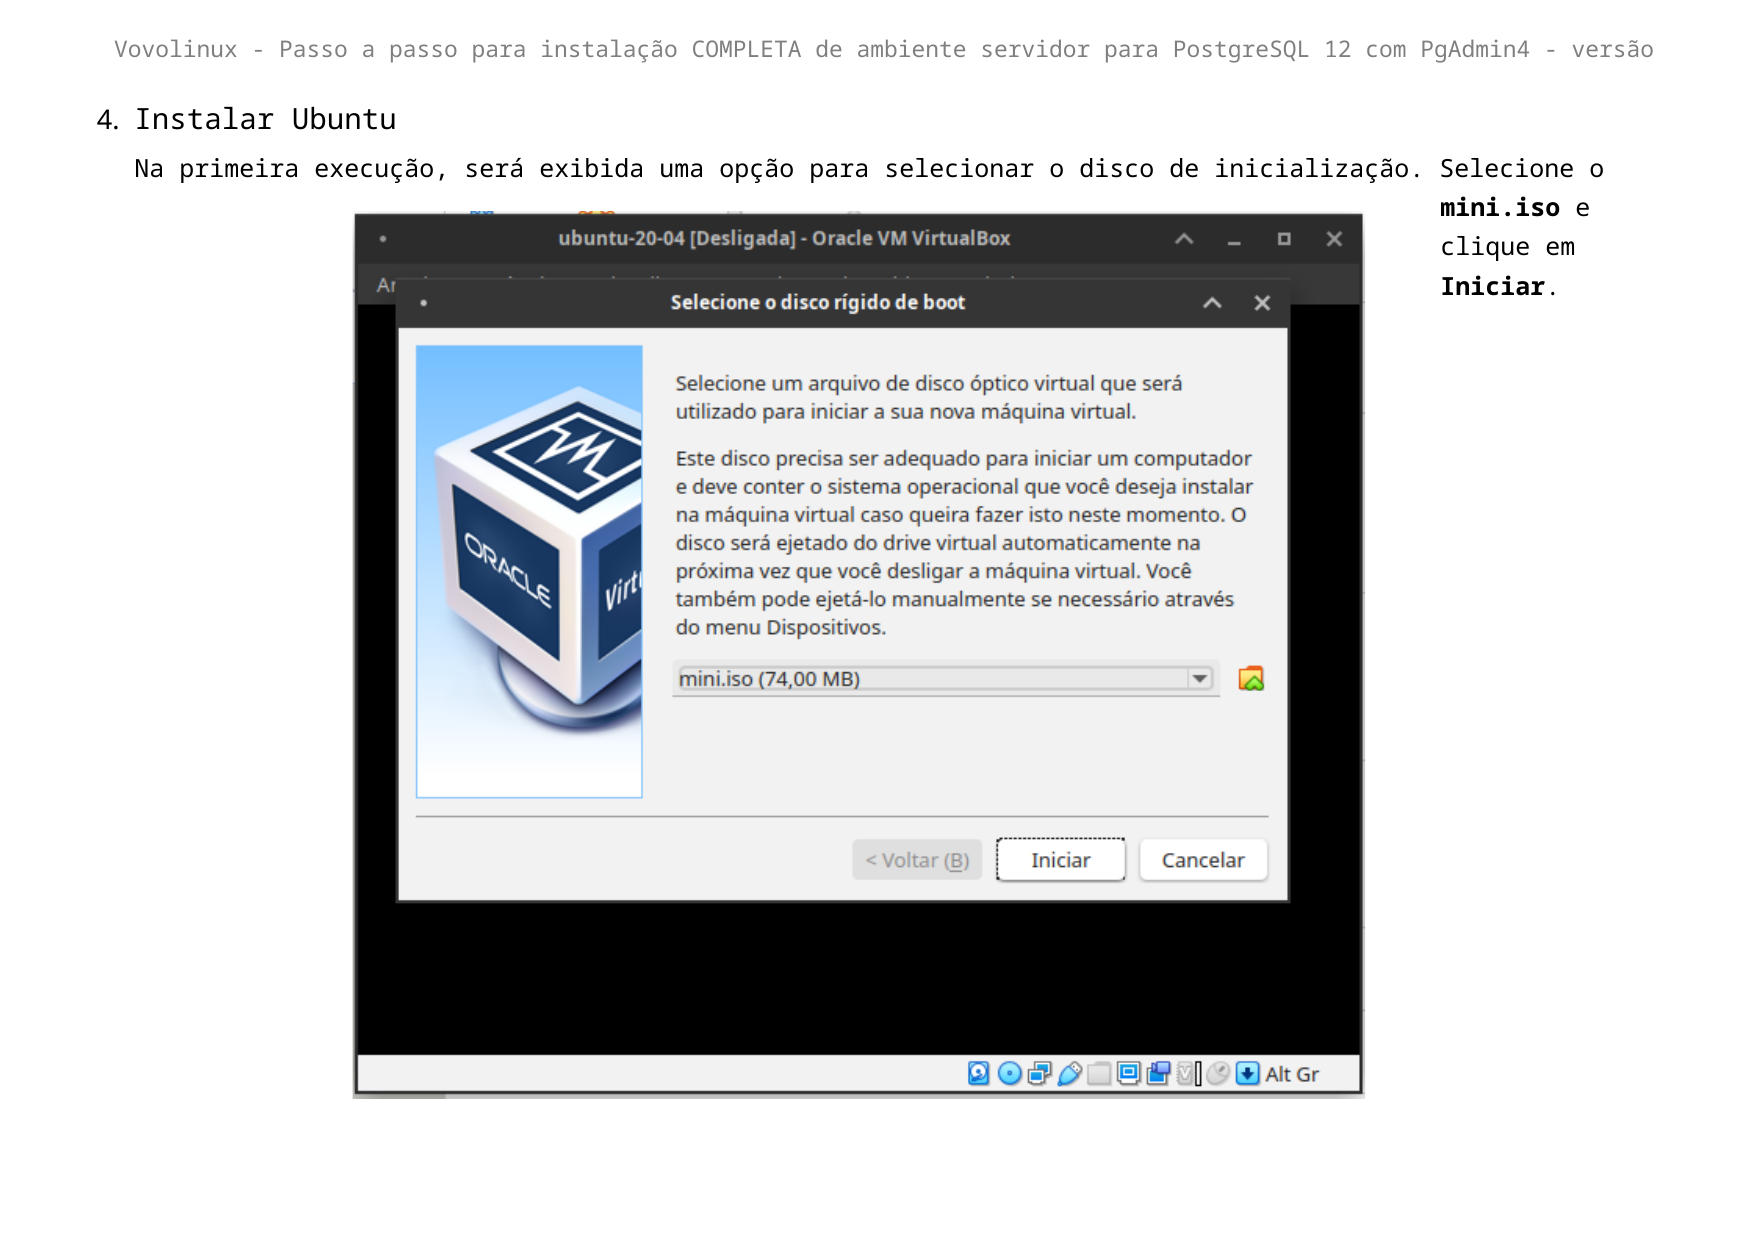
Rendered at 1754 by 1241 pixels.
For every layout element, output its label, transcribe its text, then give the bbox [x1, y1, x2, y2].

picture [352, 211, 1366, 1099]
subtitle Instalar Ubuntu [97, 98, 1695, 138]
list Na primeira execução, será exibida uma opção para selecionar o disco de inicialização. Selecione o mini.iso e clique em Iniciar. [97, 151, 1695, 302]
